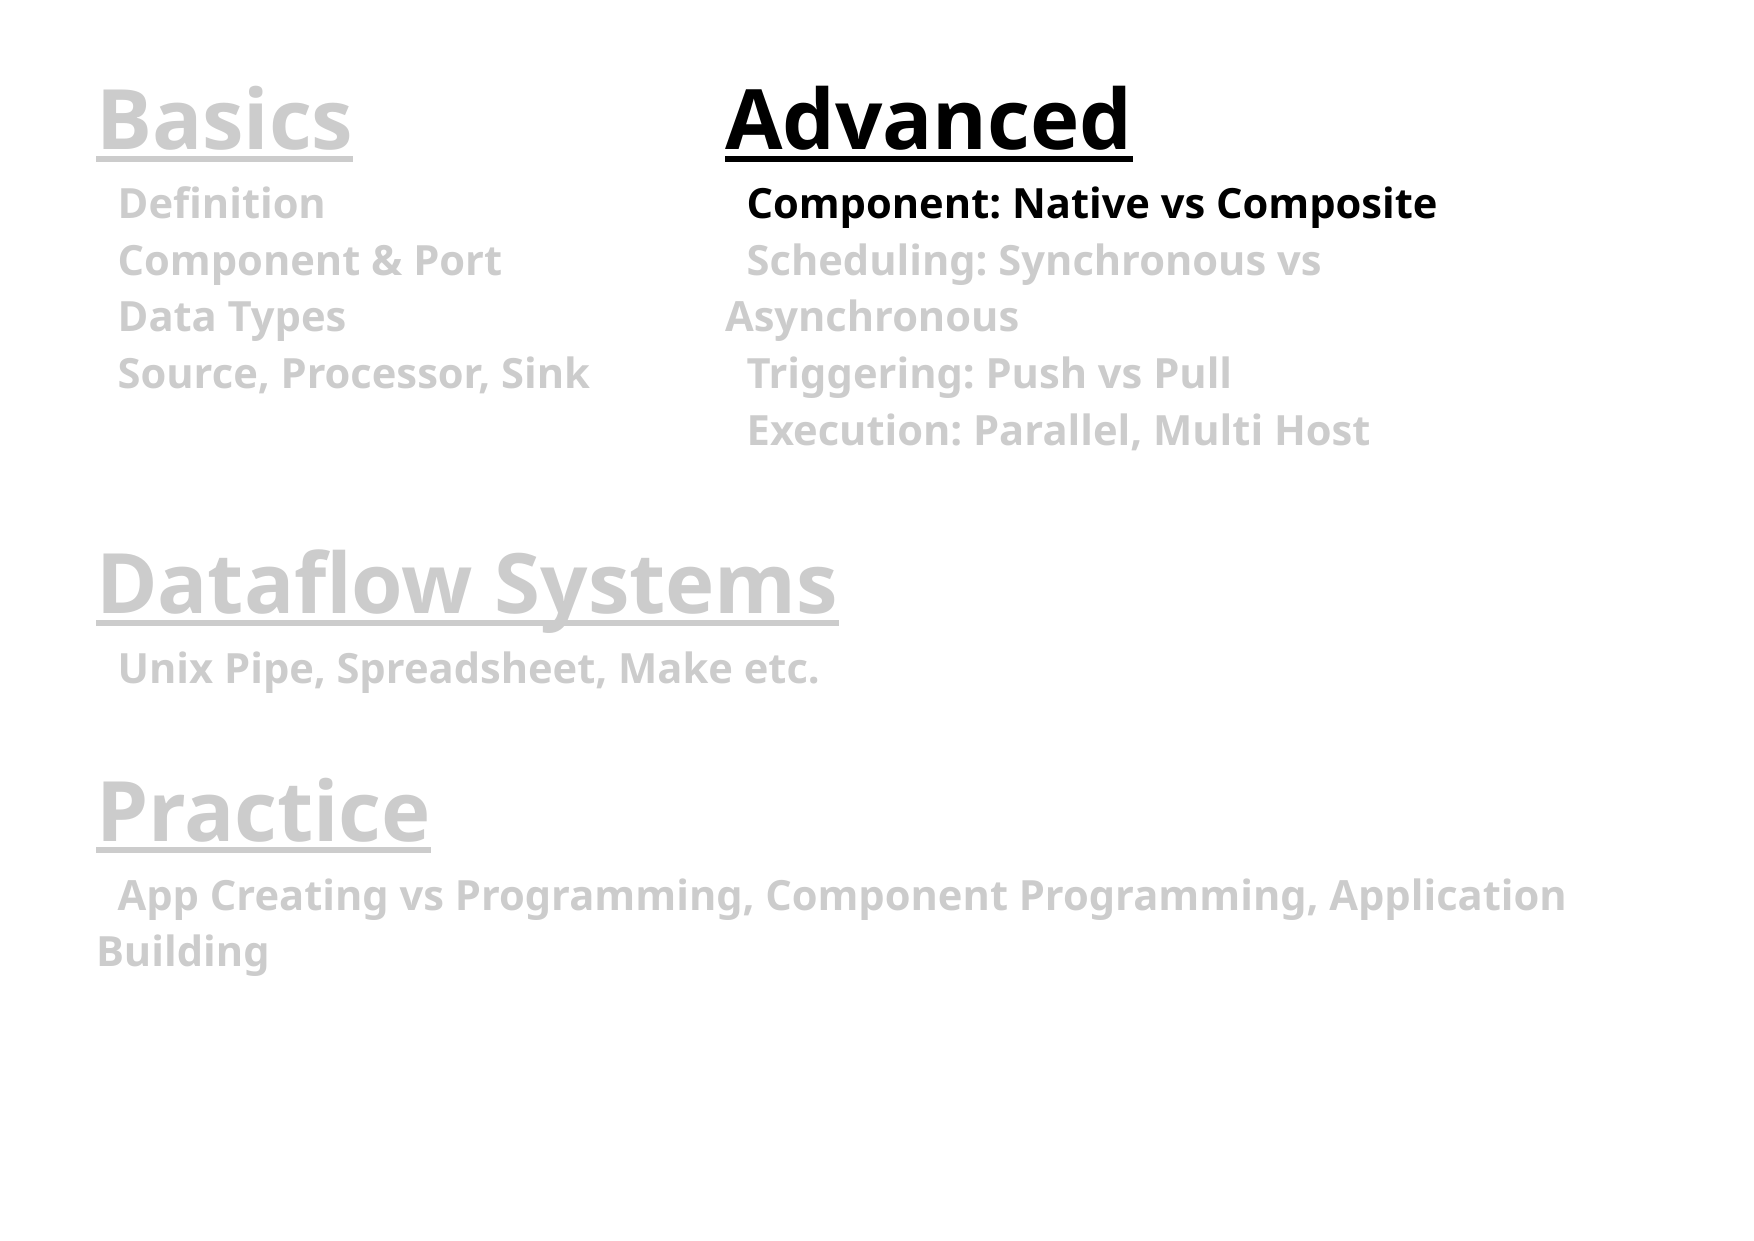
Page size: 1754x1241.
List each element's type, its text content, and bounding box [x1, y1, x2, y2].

text Practice [96, 695, 1699, 866]
table_cell Definition Component & Port Data Types Source, Processor, Sink [96, 174, 725, 468]
text App Creating vs Programming, Component Programming, Application Building [96, 866, 1699, 979]
text Unix Pipe, Spreadsheet, Make etc. [96, 638, 1699, 695]
table_cell Component: Native vs Composite Scheduling: Synchronous vs Asynchronous Triggering: Push vs Pull Execution: Parallel, Multi Host [725, 174, 1613, 468]
text Dataflow Systems [96, 525, 1699, 638]
table_header Advanced [725, 60, 1613, 174]
table_header Basics [96, 60, 725, 174]
